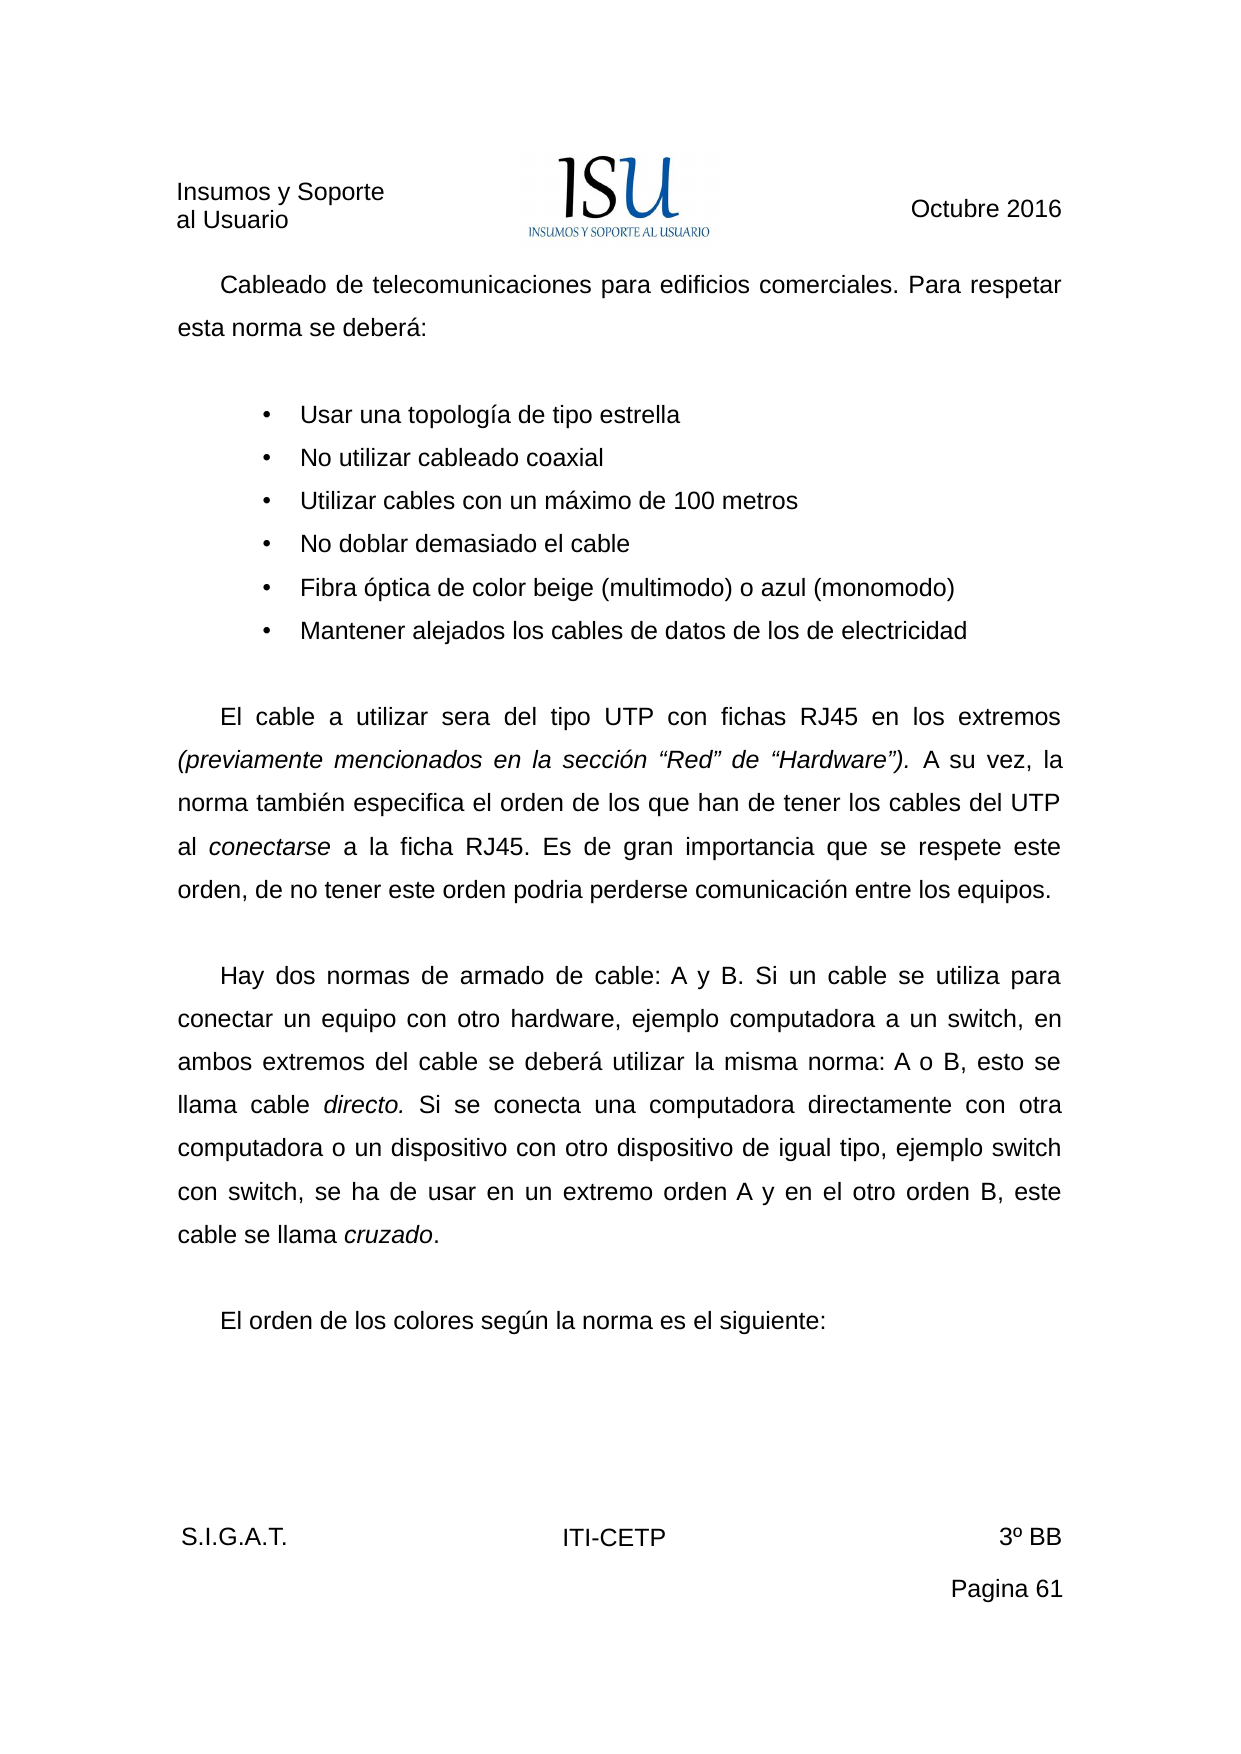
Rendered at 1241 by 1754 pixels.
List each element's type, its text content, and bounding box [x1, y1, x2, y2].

list Fibra óptica de color beige (multimodo) o azul (monomodo) [262, 572, 1063, 601]
text Cableado de telecomunicaciones para edificios comerciales. Para respetar esta norma se deberá: [177, 270, 1063, 342]
text El cable a utilizar sera del tipo UTP con fichas RJ45 en los extremos (previamente mencionados en la sección “Red” de “Hardware”). A su vez, la norma también especifica el orden de los que han de tener los cables del UTP al conectarse a la ficha RJ45. Es de gran importancia que se respete este orden, de no tener este orden podria perderse comunicación entre los equipos. [177, 702, 1063, 903]
list Utilizar cables con un máximo de 100 metros [262, 486, 1063, 515]
list No doblar demasiado el cable [262, 529, 1063, 558]
picture [517, 138, 723, 252]
list No utilizar cableado coaxial [262, 443, 1063, 472]
list Mantener alejados los cables de datos de los de electricidad [262, 616, 1063, 644]
list Usar una topología de tipo estrella [262, 399, 1063, 428]
text Hay dos normas de armado de cable: A y B. Si un cable se utiliza para conectar un equipo con otro hardware, ejemplo computadora a un switch, en ambos extremos del cable se deberá utilizar la misma norma: A o B, esto se llama cable directo. Si se conecta una computadora directamente con otra computadora o un dispositivo con otro dispositivo de igual tipo, ejemplo switch con switch, se ha de usar en un extremo orden A y en el otro orden B, este cable se llama cruzado. [177, 961, 1063, 1248]
text El orden de los colores según la norma es el siguiente: [177, 1306, 1063, 1334]
